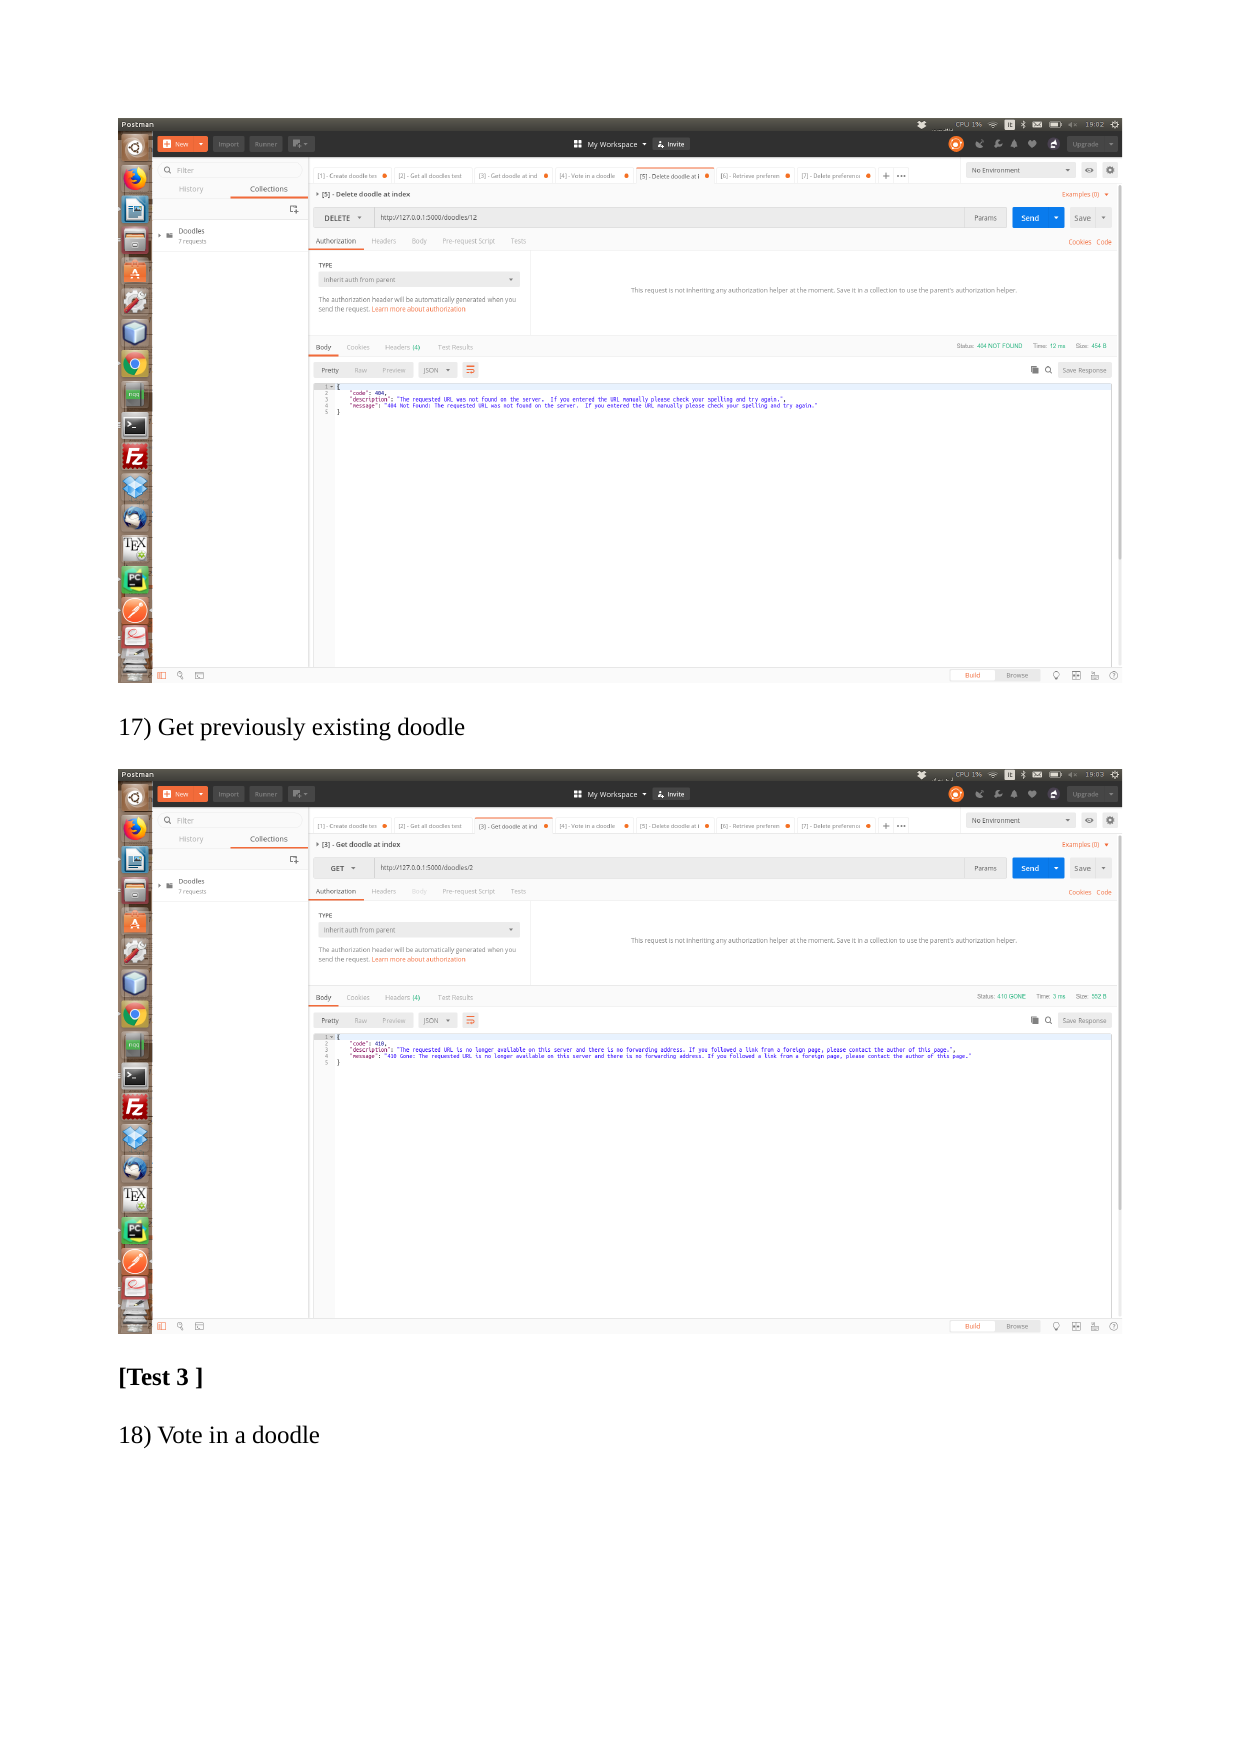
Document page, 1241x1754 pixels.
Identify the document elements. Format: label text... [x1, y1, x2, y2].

text 17) Get previously existing doodle [118, 712, 1122, 740]
text [Test 3 ] [118, 1362, 1122, 1391]
picture [118, 118, 1123, 683]
text 18) Vote in a doodle [118, 1420, 1122, 1449]
picture [118, 769, 1123, 1334]
